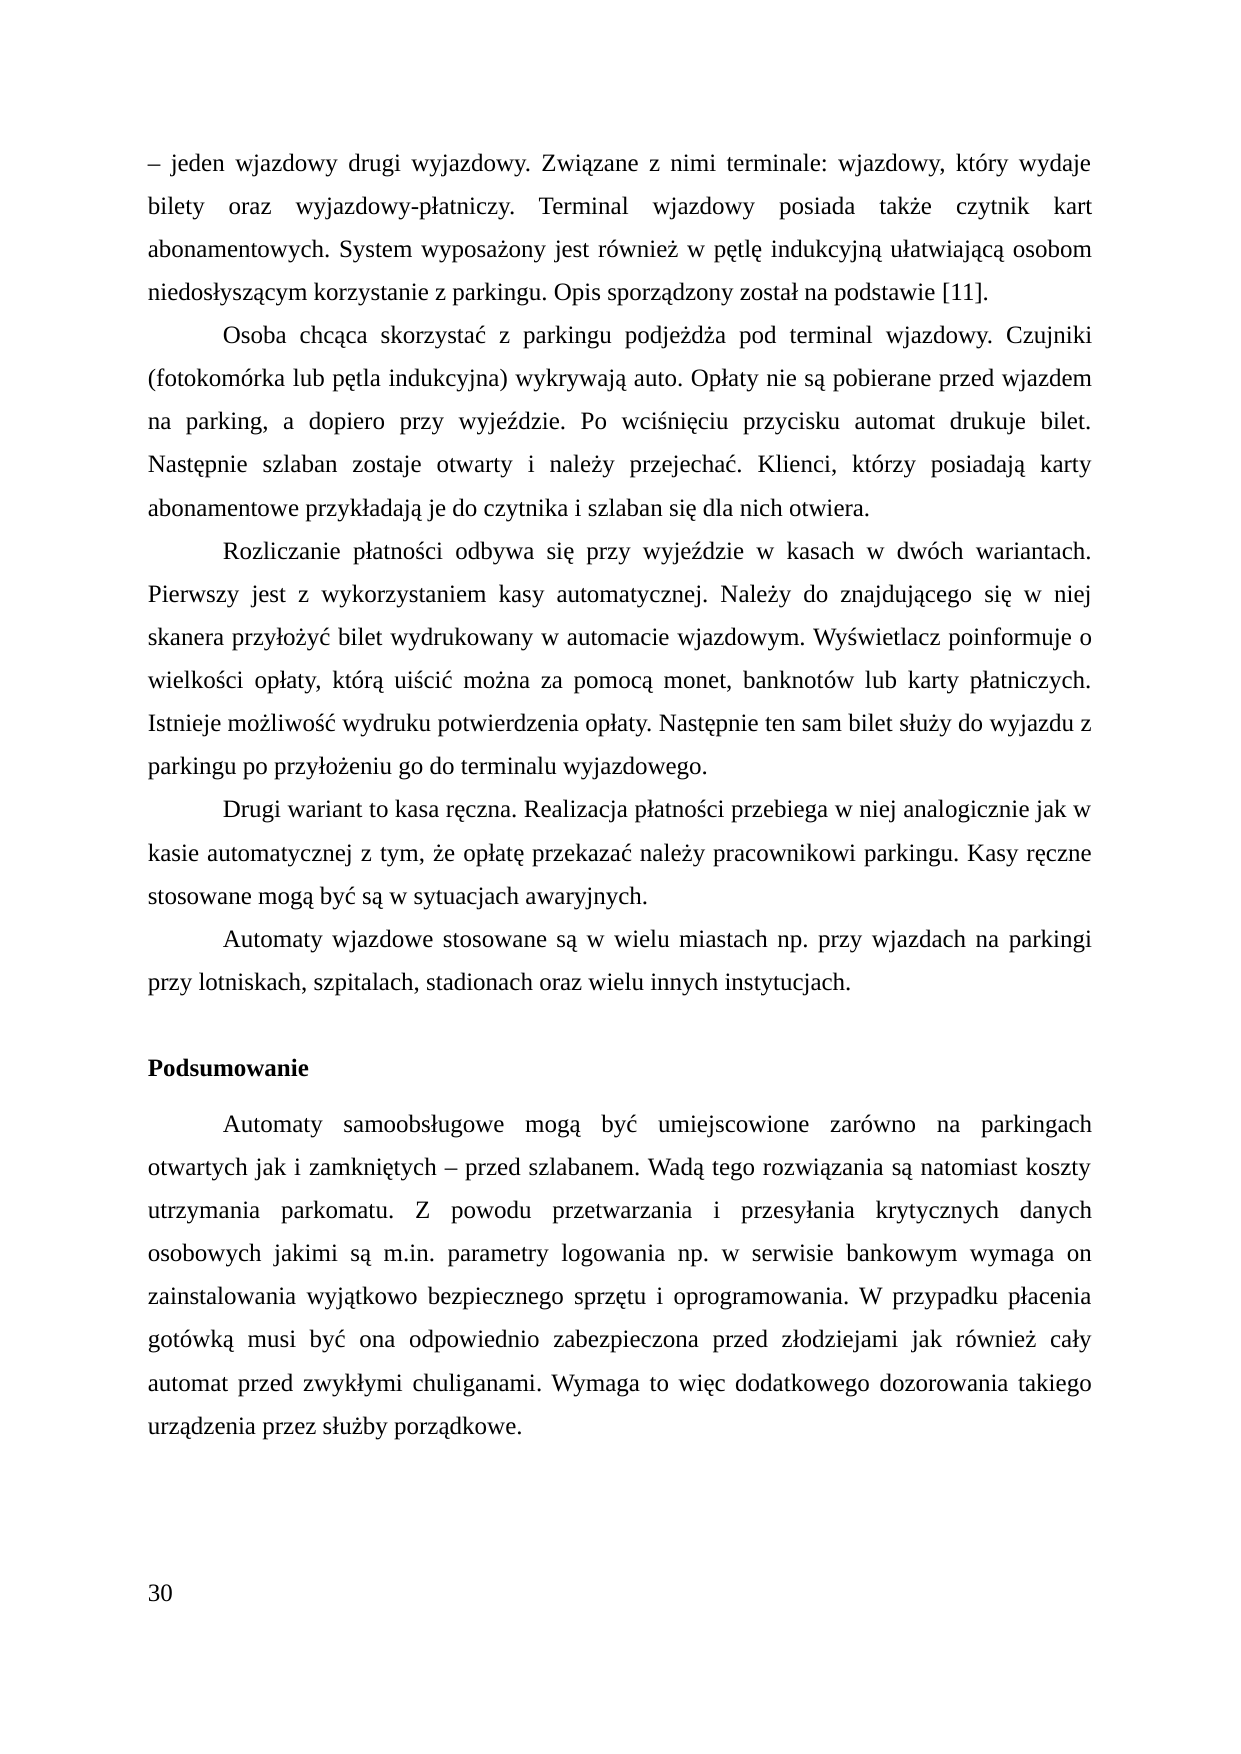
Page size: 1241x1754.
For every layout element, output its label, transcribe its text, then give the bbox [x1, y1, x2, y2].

text Drugi wariant to kasa ręczna. Realizacja płatności przebiega w niej analogicznie jak w kasie automatycznej z tym, że opłatę przekazać należy pracownikowi parkingu. Kasy ręczne stosowane mogą być są w sytuacjach awaryjnych. [148, 794, 1093, 909]
text – jeden wjazdowy drugi wyjazdowy. Związane z nimi terminale: wjazdowy, który wydaje bilety oraz wyjazdowy-płatniczy. Terminal wjazdowy posiada także czytnik kart abonamentowych. System wyposażony jest również w pętlę indukcyjną ułatwiającą osobom niedosłyszącym korzystanie z parkingu. Opis sporządzony został na podstawie [11]. [148, 148, 1093, 306]
text Rozliczanie płatności odbywa się przy wyjeździe w kasach w dwóch wariantach. Pierwszy jest z wykorzystaniem kasy automatycznej. Należy do znajdującego się w niej skanera przyłożyć bilet wydrukowany w automacie wjazdowym. Wyświetlacz poinformuje o wielkości opłaty, którą uiścić można za pomocą monet, banknotów lub karty płatniczych. Istnieje możliwość wydruku potwierdzenia opłaty. Następnie ten sam bilet służy do wyjazdu z parkingu po przyłożeniu go do terminalu wyjazdowego. [148, 536, 1093, 780]
text Automaty samoobsługowe mogą być umiejscowione zarówno na parkingach otwartych jak i zamkniętych – przed szlabanem. Wadą tego rozwiązania są natomiast koszty utrzymania parkomatu. Z powodu przetwarzania i przesyłania krytycznych danych osobowych jakimi są m.in. parametry logowania np. w serwisie bankowym wymaga on zainstalowania wyjątkowo bezpiecznego sprzętu i oprogramowania. W przypadku płacenia gotówką musi być ona odpowiednio zabezpieczona przed złodziejami jak również cały automat przed zwykłymi chuliganami. Wymaga to więc dodatkowego dozorowania takiego urządzenia przez służby porządkowe. [148, 1109, 1093, 1439]
text Automaty wjazdowe stosowane są w wielu miastach np. przy wjazdach na parkingi przy lotniskach, szpitalach, stadionach oraz wielu innych instytucjach. [148, 924, 1093, 996]
text Podsumowanie [148, 1053, 1093, 1082]
text Osoba chcąca skorzystać z parkingu podjeżdża pod terminal wjazdowy. Czujniki (fotokomórka lub pętla indukcyjna) wykrywają auto. Opłaty nie są pobierane przed wjazdem na parking, a dopiero przy wyjeździe. Po wciśnięciu przycisku automat drukuje bilet. Następnie szlaban zostaje otwarty i należy przejechać. Klienci, którzy posiadają karty abonamentowe przykładają je do czytnika i szlaban się dla nich otwiera. [148, 320, 1093, 521]
